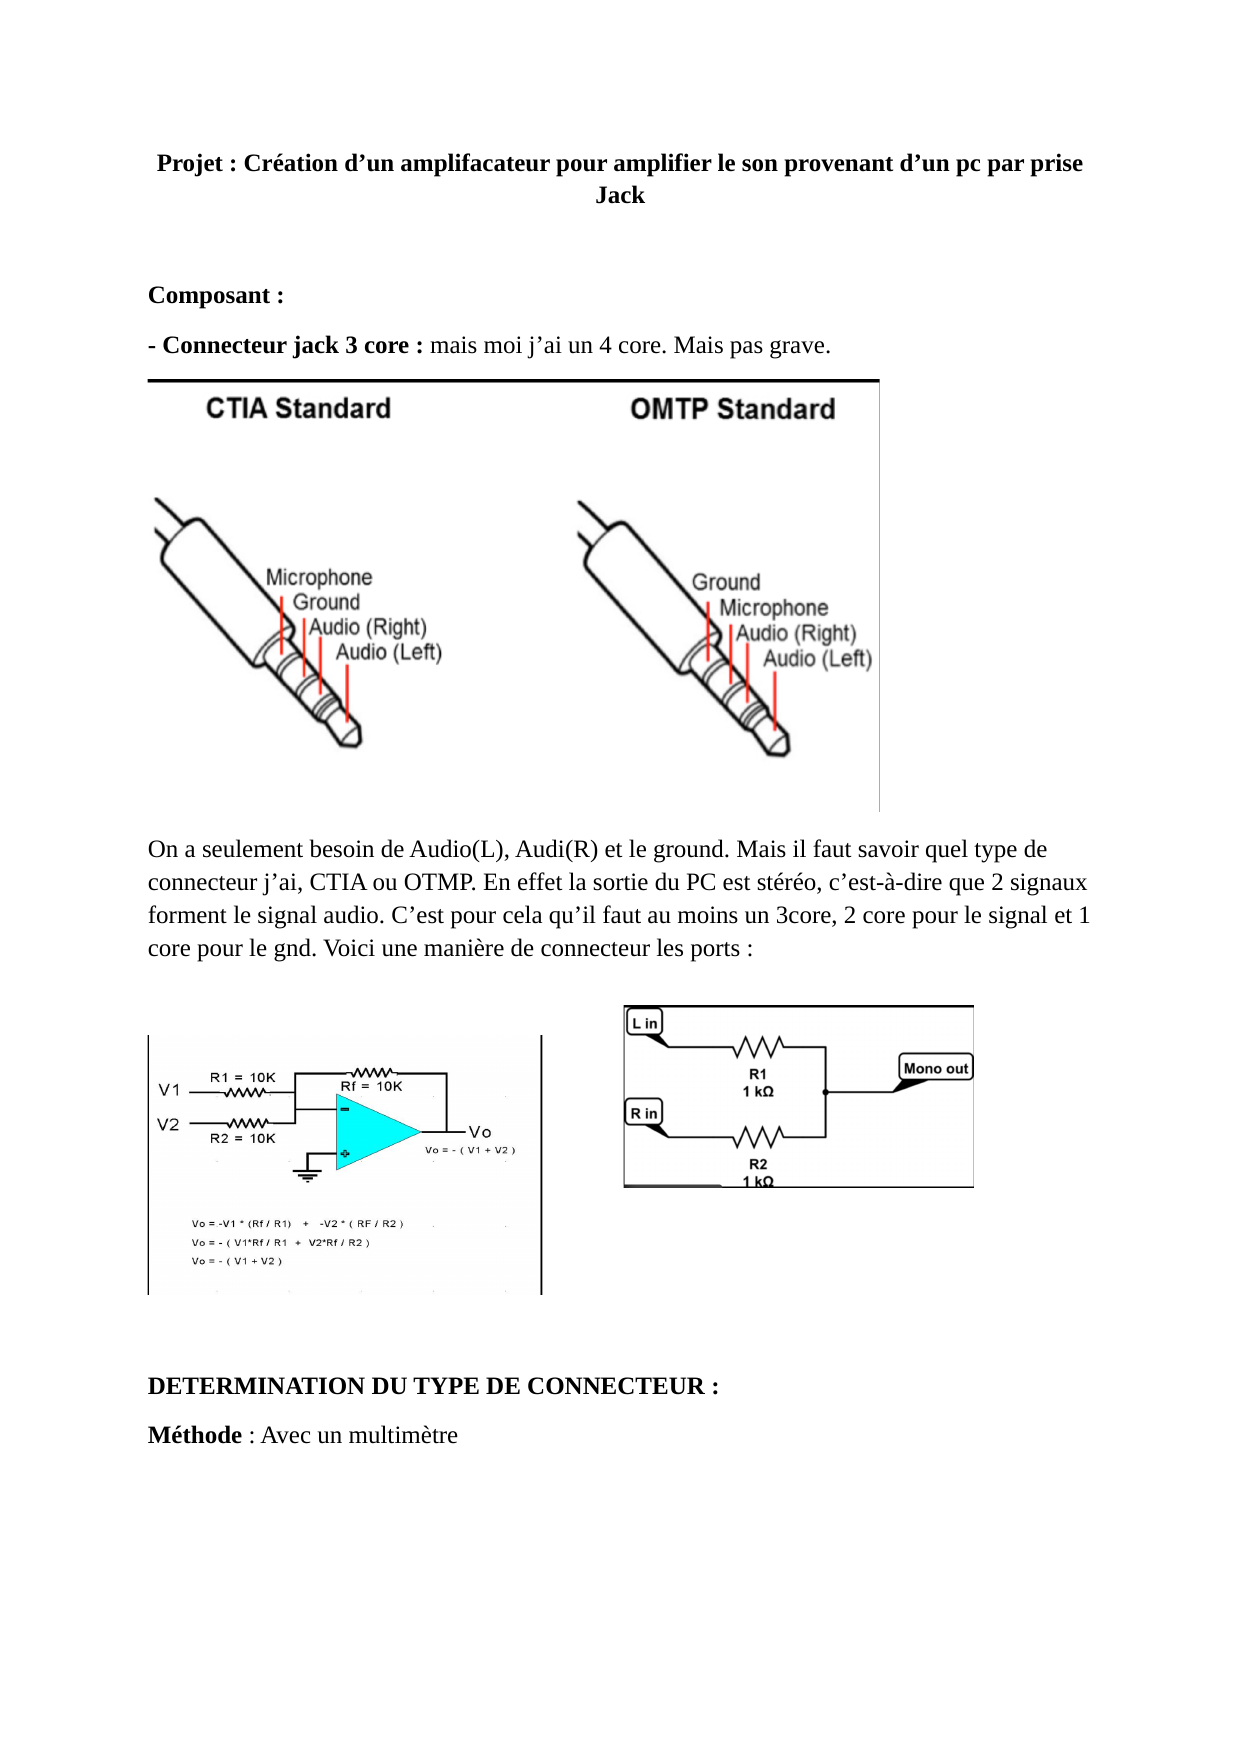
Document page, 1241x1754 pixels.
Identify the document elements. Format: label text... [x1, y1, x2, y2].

text Projet : Création d’un amplifacateur pour amplifier le son provenant d’un pc par prise Jack [148, 148, 1093, 209]
text On a seulement besoin de Audio(L), Audi(R) et le ground. Mais il faut savoir quel type de connecteur j’ai, CTIA ou OTMP. En effet la sortie du PC est stéréo, c’est-à-dire que 2 signaux forment le signal audio. C’est pour cela qu’il faut au moins un 3core, 2 core pour le signal et 1 core pour le gnd. Voici une manière de connecteur les ports : [148, 834, 1093, 961]
text - Connecteur jack 3 core : mais moi j’ai un 4 core. Mais pas grave. [148, 330, 1093, 358]
text Méthode : Avec un multimètre [148, 1421, 1093, 1449]
text DETERMINATION DU TYPE DE CONNECTEUR : [148, 1371, 1093, 1400]
text Composant : [148, 280, 1093, 309]
